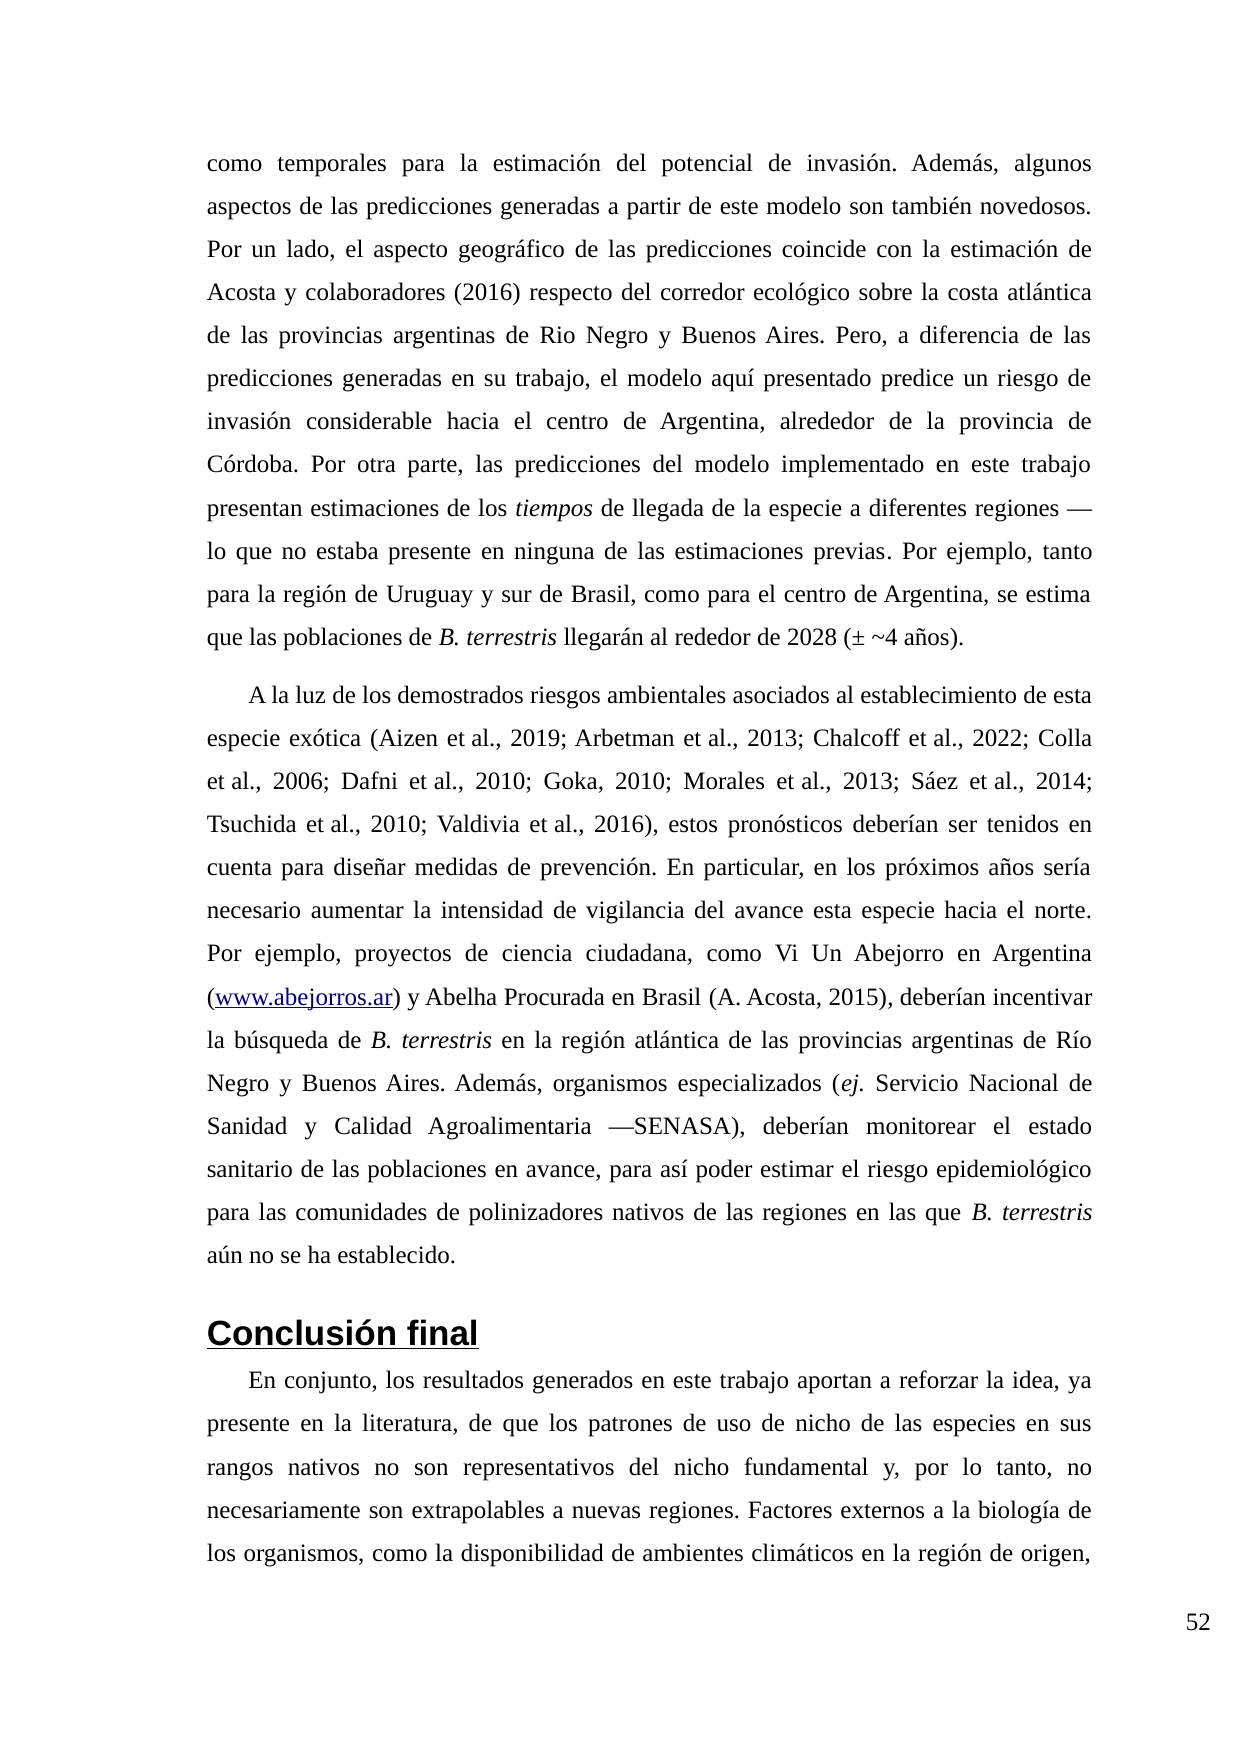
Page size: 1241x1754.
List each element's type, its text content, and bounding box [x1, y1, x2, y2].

subtitle Conclusión final [207, 1313, 1093, 1353]
text En conjunto, los resultados generados en este trabajo aportan a reforzar la idea, ya presente en la literatura, de que los patrones de uso de nicho de las especies en sus rangos nativos no son representativos del nicho fundamental y, por lo tanto, no necesariamente son extrapolables a nuevas regiones. Factores externos a la biología de los organismos, como la disponibilidad de ambientes climáticos en la región de origen, [207, 1365, 1093, 1567]
text A la luz de los demostrados riesgos ambientales asociados al establecimiento de esta especie exótica (Aizen et al., 2019; Arbetman et al., 2013; Chalcoff et al., 2022; Colla et al., 2006; Dafni et al., 2010; Goka, 2010; Morales et al., 2013; Sáez et al., 2014; Tsuchida et al., 2010; Valdivia et al., 2016), estos pronósticos deberían ser tenidos en cuenta para diseñar medidas de prevención. En particular, en los próximos años sería necesario aumentar la intensidad de vigilancia del avance esta especie hacia el norte. Por ejemplo, proyectos de ciencia ciudadana, como Vi Un Abejorro en Argentina (www.abejorros.ar) y Abelha Procurada en Brasil (A. Acosta, 2015), deberían incentivar la búsqueda de B. terrestris en la región atlántica de las provincias argentinas de Río Negro y Buenos Aires. Además, organismos especializados (ej. Servicio Nacional de Sanidad y Calidad Agroalimentaria —SENASA), deberían monitorear el estado sanitario de las poblaciones en avance, para así poder estimar el riesgo epidemiológico para las comunidades de polinizadores nativos de las regiones en las que B. terrestris aún no se ha establecido. [207, 680, 1093, 1269]
text como temporales para la estimación del potencial de invasión. Además, algunos aspectos de las predicciones generadas a partir de este modelo son también novedosos. Por un lado, el aspecto geográfico de las predicciones coincide con la estimación de Acosta y colaboradores (2016) respecto del corredor ecológico sobre la costa atlántica de las provincias argentinas de Rio Negro y Buenos Aires. Pero, a diferencia de las predicciones generadas en su trabajo, el modelo aquí presentado predice un riesgo de invasión considerable hacia el centro de Argentina, alrededor de la provincia de Córdoba. Por otra parte, las predicciones del modelo implementado en este trabajo presentan estimaciones de los tiempos de llegada de la especie a diferentes regiones —lo que no estaba presente en ninguna de las estimaciones previas. Por ejemplo, tanto para la región de Uruguay y sur de Brasil, como para el centro de Argentina, se estima que las poblaciones de B. terrestris llegarán al rededor de 2028 (± ~4 años). [207, 148, 1093, 651]
